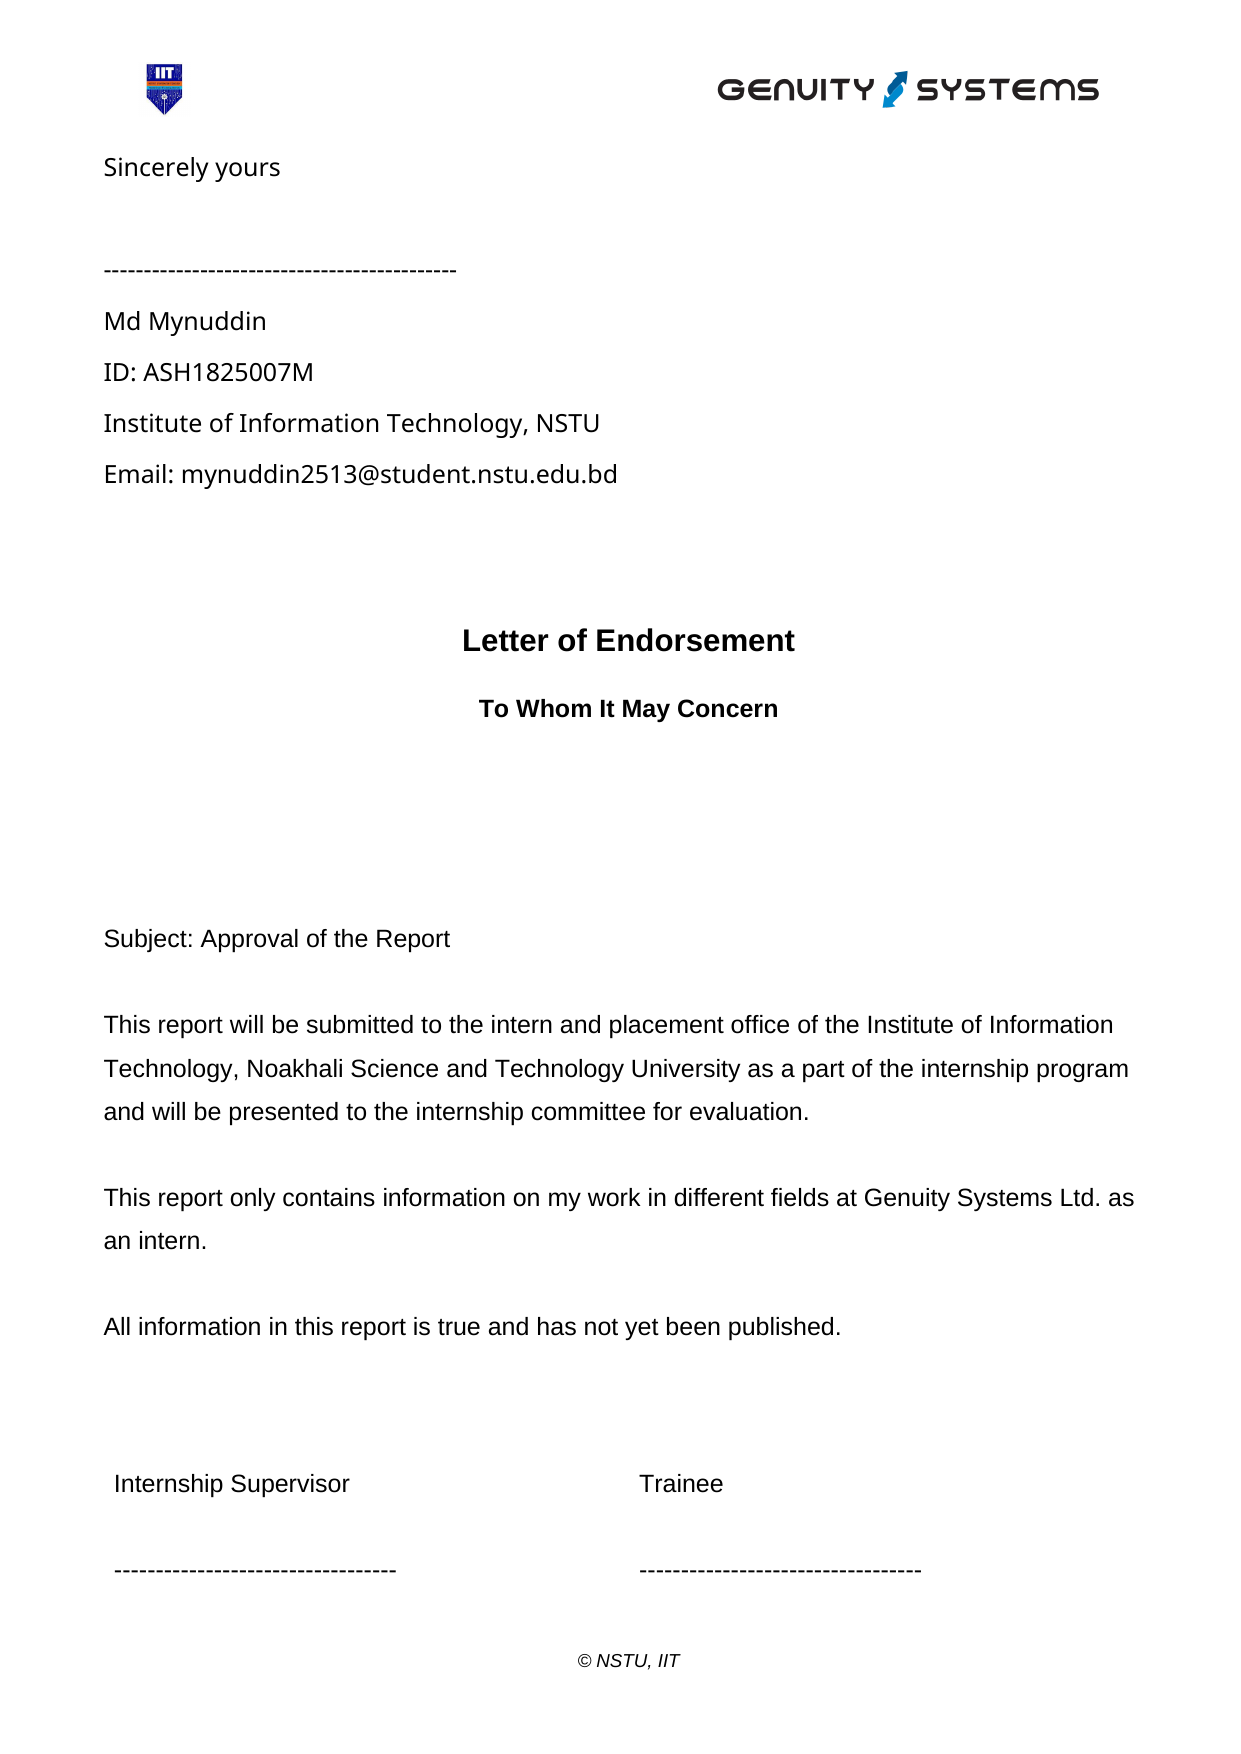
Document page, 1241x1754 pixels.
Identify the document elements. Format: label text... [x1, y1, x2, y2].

text -------------------------------------------- [103, 252, 1153, 286]
text Sincerely yours [103, 150, 1153, 184]
text Email: mynuddin2513@student.nstu.edu.bd [103, 456, 1153, 490]
text This report will be submitted to the intern and placement office of the Institute of Information Technology, Noakhali Science and Technology University as a part of the internship program and will be presented to the internship committee for evaluation. [103, 1010, 1153, 1125]
picture [137, 62, 192, 117]
text Md Mynuddin [103, 303, 1153, 337]
text To Whom It May Concern [103, 694, 1153, 723]
text ID: ASH1825007M [103, 354, 1153, 388]
text All information in this report is true and has not yet been published. [103, 1312, 1153, 1341]
picture [714, 70, 1101, 108]
text Letter of Endorsement [103, 622, 1153, 658]
text This report only contains information on my work in different fields at Genuity Systems Ltd. as an intern. [103, 1183, 1153, 1255]
table_header Trainee ---------------------------------- [630, 1458, 1153, 1594]
text Subject: Approval of the Report [103, 924, 1153, 953]
table_header Internship Supervisor ---------------------------------- [104, 1458, 628, 1594]
text Institute of Information Technology, NSTU [103, 405, 1153, 439]
